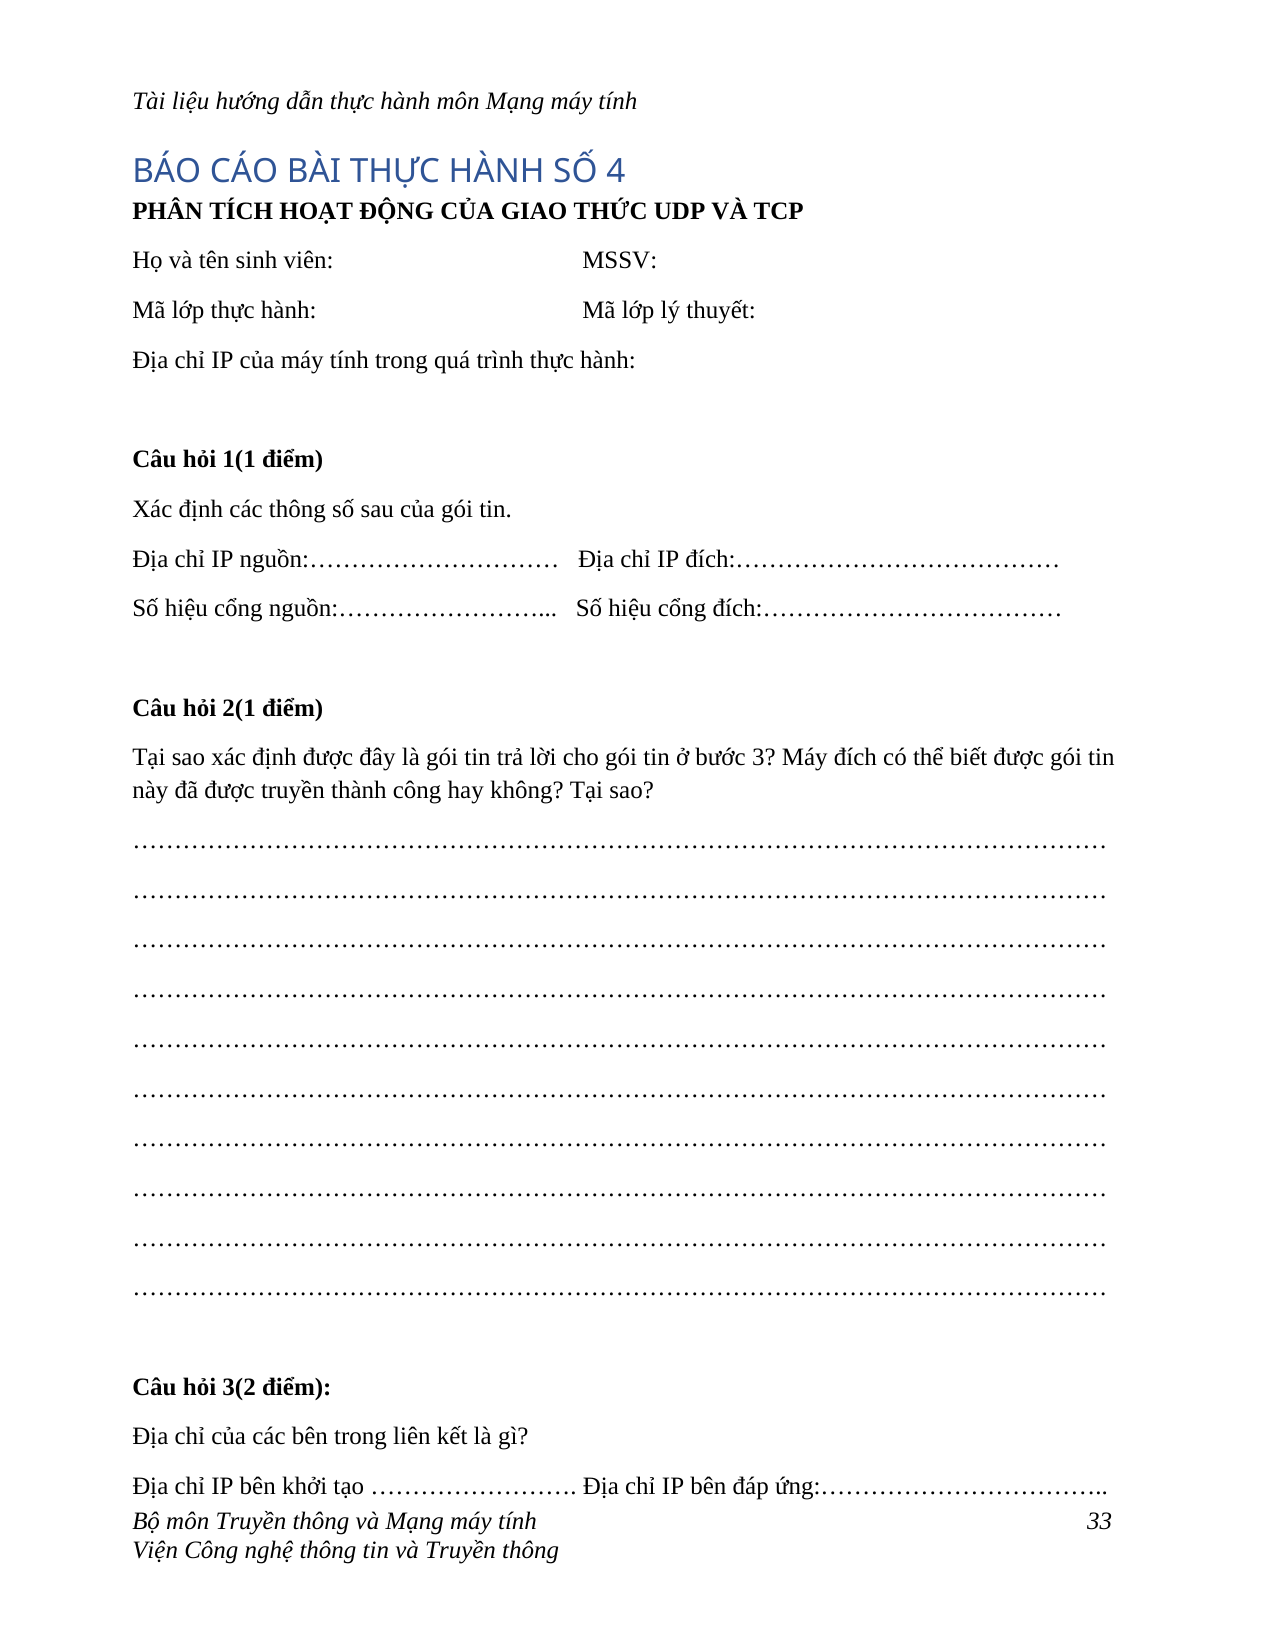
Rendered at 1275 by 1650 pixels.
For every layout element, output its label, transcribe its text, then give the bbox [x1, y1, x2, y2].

text Địa chỉ IP của máy tính trong quá trình thực hành: [132, 345, 1125, 374]
text Mã lớp thực hành: Mã lớp lý thuyết: [132, 295, 1125, 324]
text Địa chỉ IP bên khởi tạo ……………………. Địa chỉ IP bên đáp ứng:…………………………….. [132, 1471, 1125, 1500]
text ……………………………………………………………………………………………………… [132, 1223, 1125, 1251]
text ……………………………………………………………………………………………………… [132, 1272, 1125, 1301]
text Xác định các thông số sau của gói tin. [132, 494, 1125, 523]
text ……………………………………………………………………………………………………… [132, 924, 1125, 953]
text Tại sao xác định được đây là gói tin trả lời cho gói tin ở bước 3? Máy đích có thể biết được gói tin này đã được truyền thành công hay không? Tại sao? [132, 742, 1125, 804]
text Số hiệu cổng nguồn:……………………... Số hiệu cổng đích:……………………………… [132, 593, 1125, 622]
text Câu hỏi 2(1 điểm) [132, 693, 1125, 722]
subtitle BÁO CÁO BÀI THỰC HÀNH SỐ 4 [132, 147, 1125, 192]
text Địa chỉ của các bên trong liên kết là gì? [132, 1421, 1125, 1450]
text Địa chỉ IP nguồn:………………………… Địa chỉ IP đích:………………………………… [132, 544, 1125, 572]
text Câu hỏi 1(1 điểm) [132, 444, 1125, 473]
text ……………………………………………………………………………………………………… [132, 1024, 1125, 1053]
text ……………………………………………………………………………………………………… [132, 1123, 1125, 1152]
text ……………………………………………………………………………………………………… [132, 1074, 1125, 1102]
text ……………………………………………………………………………………………………… [132, 875, 1125, 904]
text ……………………………………………………………………………………………………… [132, 1173, 1125, 1202]
text Họ và tên sinh viên: MSSV: [132, 246, 1125, 274]
text Câu hỏi 3(2 điểm): [132, 1372, 1125, 1401]
text PHÂN TÍCH HOẠT ĐỘNG CỦA GIAO THỨC UDP VÀ TCP [132, 196, 1125, 225]
text ……………………………………………………………………………………………………… [132, 974, 1125, 1003]
text ……………………………………………………………………………………………………… [132, 825, 1125, 854]
